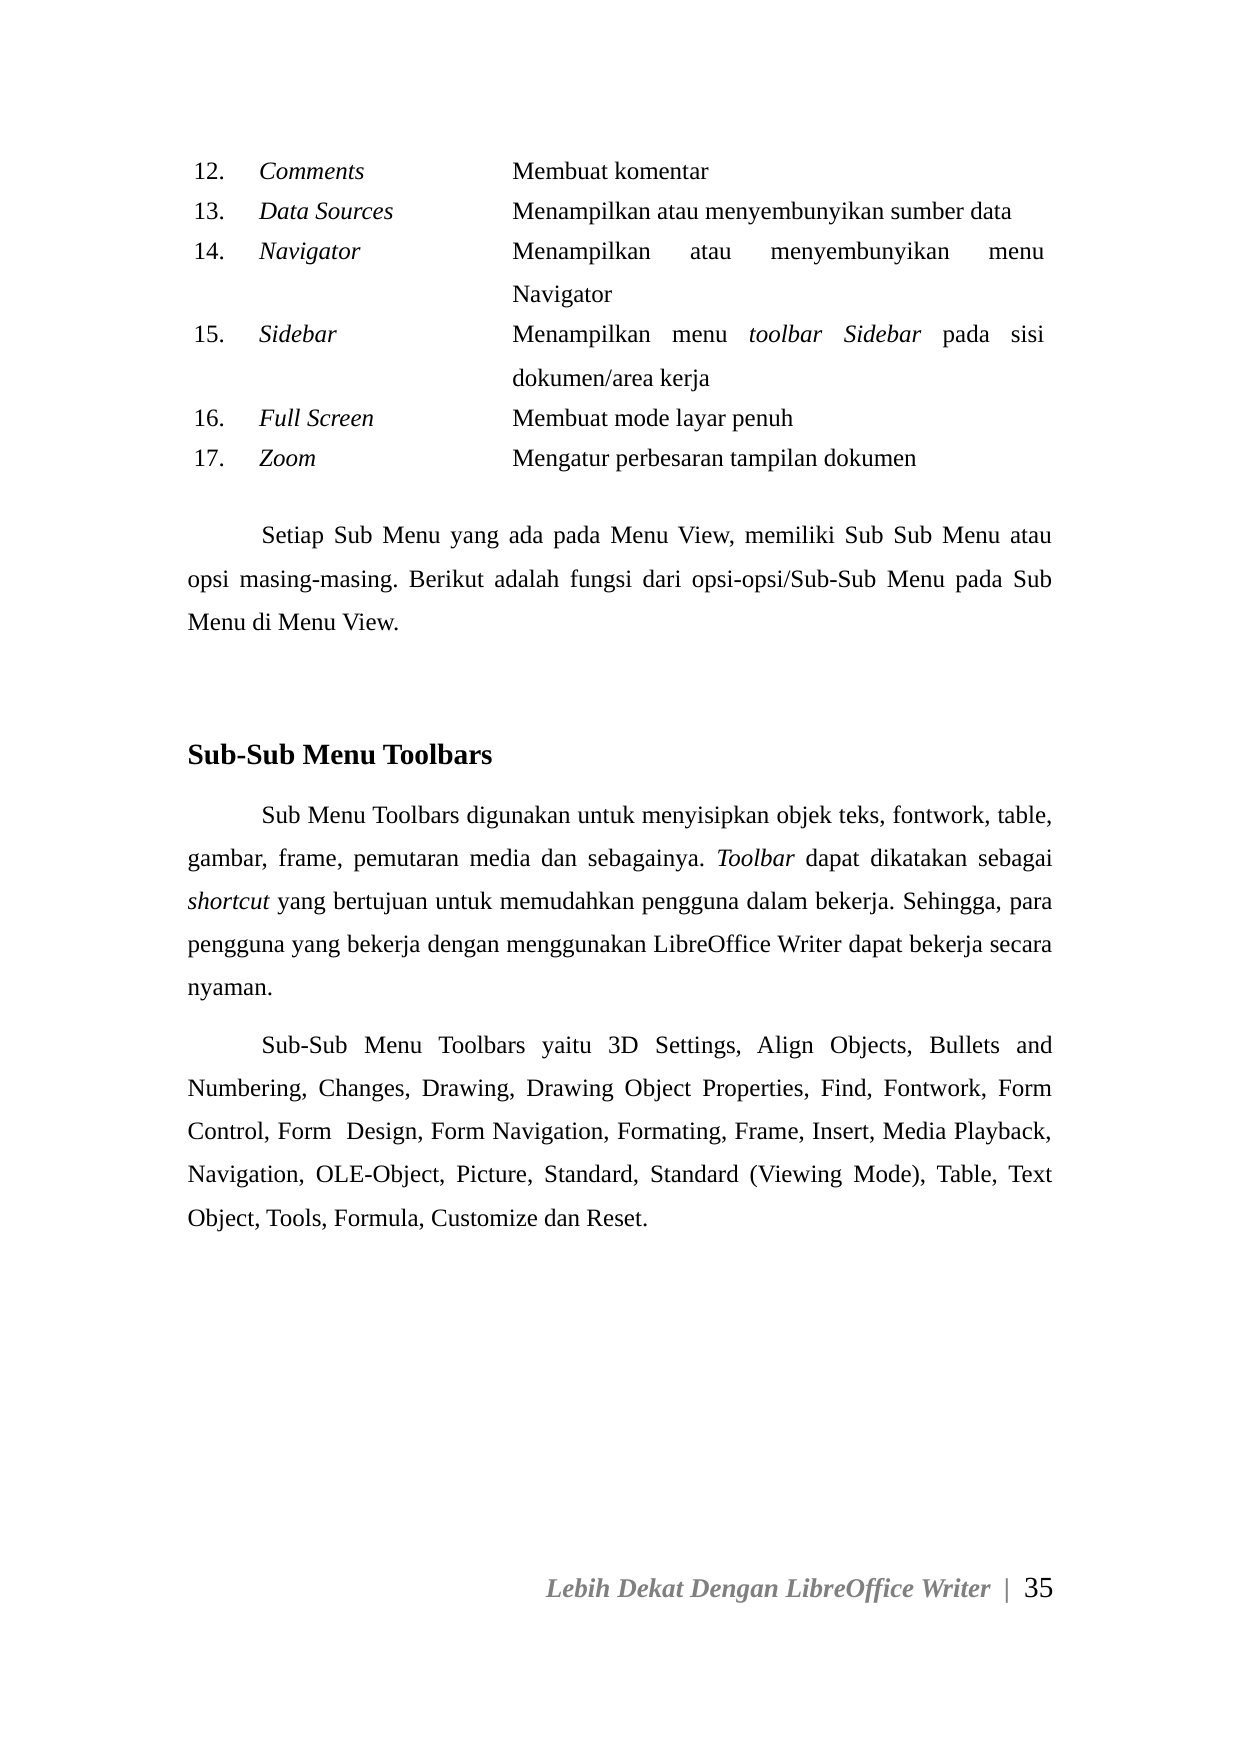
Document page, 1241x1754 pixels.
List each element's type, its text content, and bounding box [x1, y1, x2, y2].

table_cell Comments [253, 150, 506, 190]
table_cell Data Sources [253, 190, 506, 230]
table_cell Sidebar [253, 314, 506, 397]
table_cell Menampilkan atau menyembunyikan menu Navigator [506, 230, 1050, 314]
table_cell Full Screen [253, 397, 506, 437]
subtitle Sub-Sub Menu Toolbars [187, 737, 1053, 771]
table_cell Zoom [253, 437, 506, 477]
table_cell Membuat komentar [506, 150, 1050, 190]
table_cell 16. [188, 397, 253, 437]
table_cell Menampilkan menu toolbar Sidebar pada sisi dokumen/area kerja [506, 314, 1050, 397]
table_cell 13. [188, 190, 253, 230]
table_cell 15. [188, 314, 253, 397]
table_cell Menampilkan atau menyembunyikan sumber data [506, 190, 1050, 230]
table_cell 12. [188, 150, 253, 190]
text Sub-Sub Menu Toolbars yaitu 3D Settings, Align Objects, Bullets and Numbering, Changes, Drawing, Drawing Object Properties, Find, Fontwork, Form Control, Form Design, Form Navigation, Formating, Frame, Insert, Media Playback, Navigation, OLE-Object, Picture, Standard, Standard (Viewing Mode), Table, Text Object, Tools, Formula, Customize dan Reset. [187, 1030, 1053, 1231]
table_cell Membuat mode layar penuh [506, 397, 1050, 437]
table_cell Navigator [253, 230, 506, 314]
text Sub Menu Toolbars digunakan untuk menyisipkan objek teks, fontwork, table, gambar, frame, pemutaran media dan sebagainya. Toolbar dapat dikatakan sebagai shortcut yang bertujuan untuk memudahkan pengguna dalam bekerja. Sehingga, para pengguna yang bekerja dengan menggunakan LibreOffice Writer dapat bekerja secara nyaman. [187, 800, 1053, 1001]
table_cell 14. [188, 230, 253, 314]
table_cell Mengatur perbesaran tampilan dokumen [506, 437, 1050, 477]
table_cell 17. [188, 437, 253, 477]
text Setiap Sub Menu yang ada pada Menu View, memiliki Sub Sub Menu atau opsi masing-masing. Berikut adalah fungsi dari opsi-opsi/Sub-Sub Menu pada Sub Menu di Menu View. [187, 521, 1053, 636]
